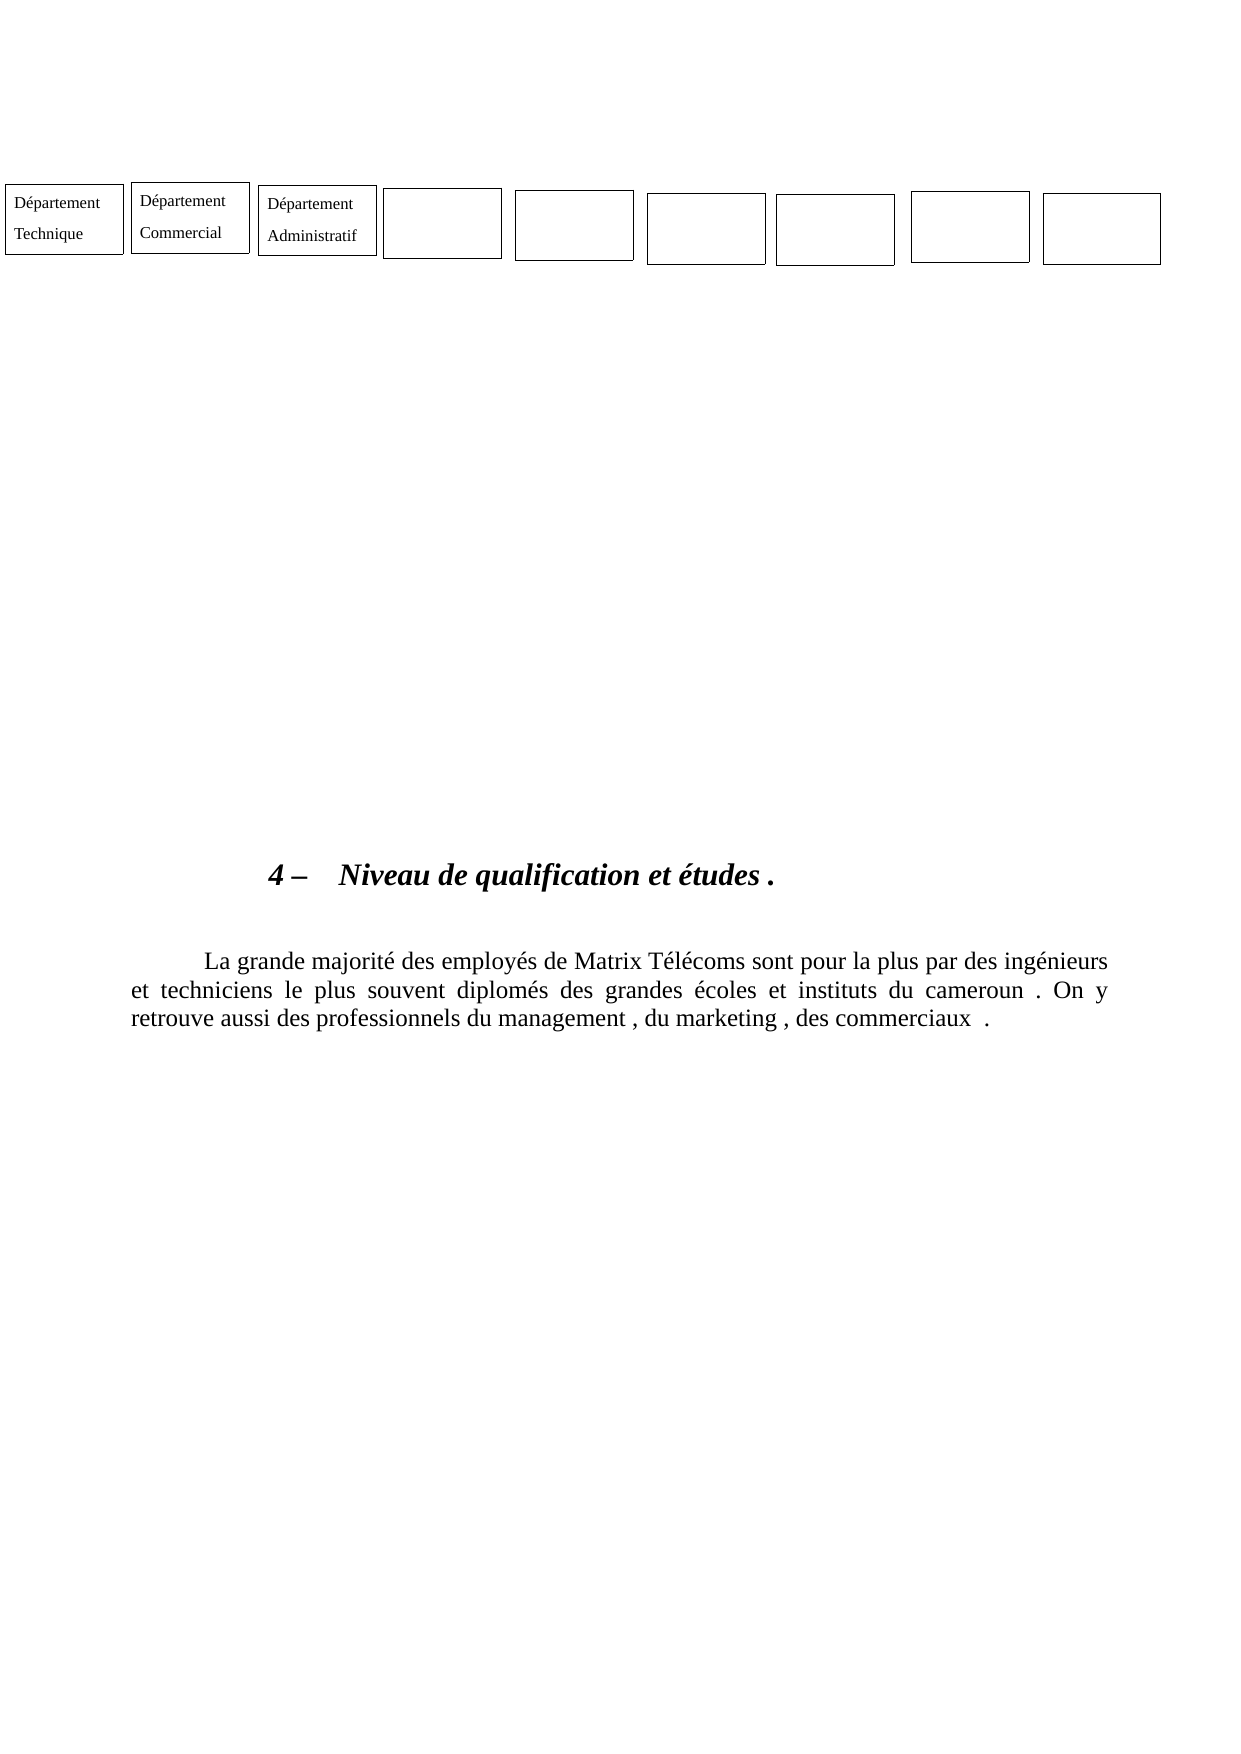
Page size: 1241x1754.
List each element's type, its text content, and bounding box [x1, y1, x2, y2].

text Administratif [267, 225, 367, 244]
text 4 – Niveau de qualification et études . [131, 856, 1109, 892]
text La grande majorité des employés de Matrix Télécoms sont pour la plus par des ingénieurs et techniciens le plus souvent diplomés des grandes écoles et instituts du cameroun . On y retrouve aussi des professionnels du management , du marketing , des commerciaux . [131, 946, 1109, 1032]
text Technique [14, 224, 114, 243]
text Département [14, 192, 114, 212]
text Département [267, 194, 367, 213]
text Département [139, 191, 240, 210]
text Commercial [139, 222, 240, 242]
